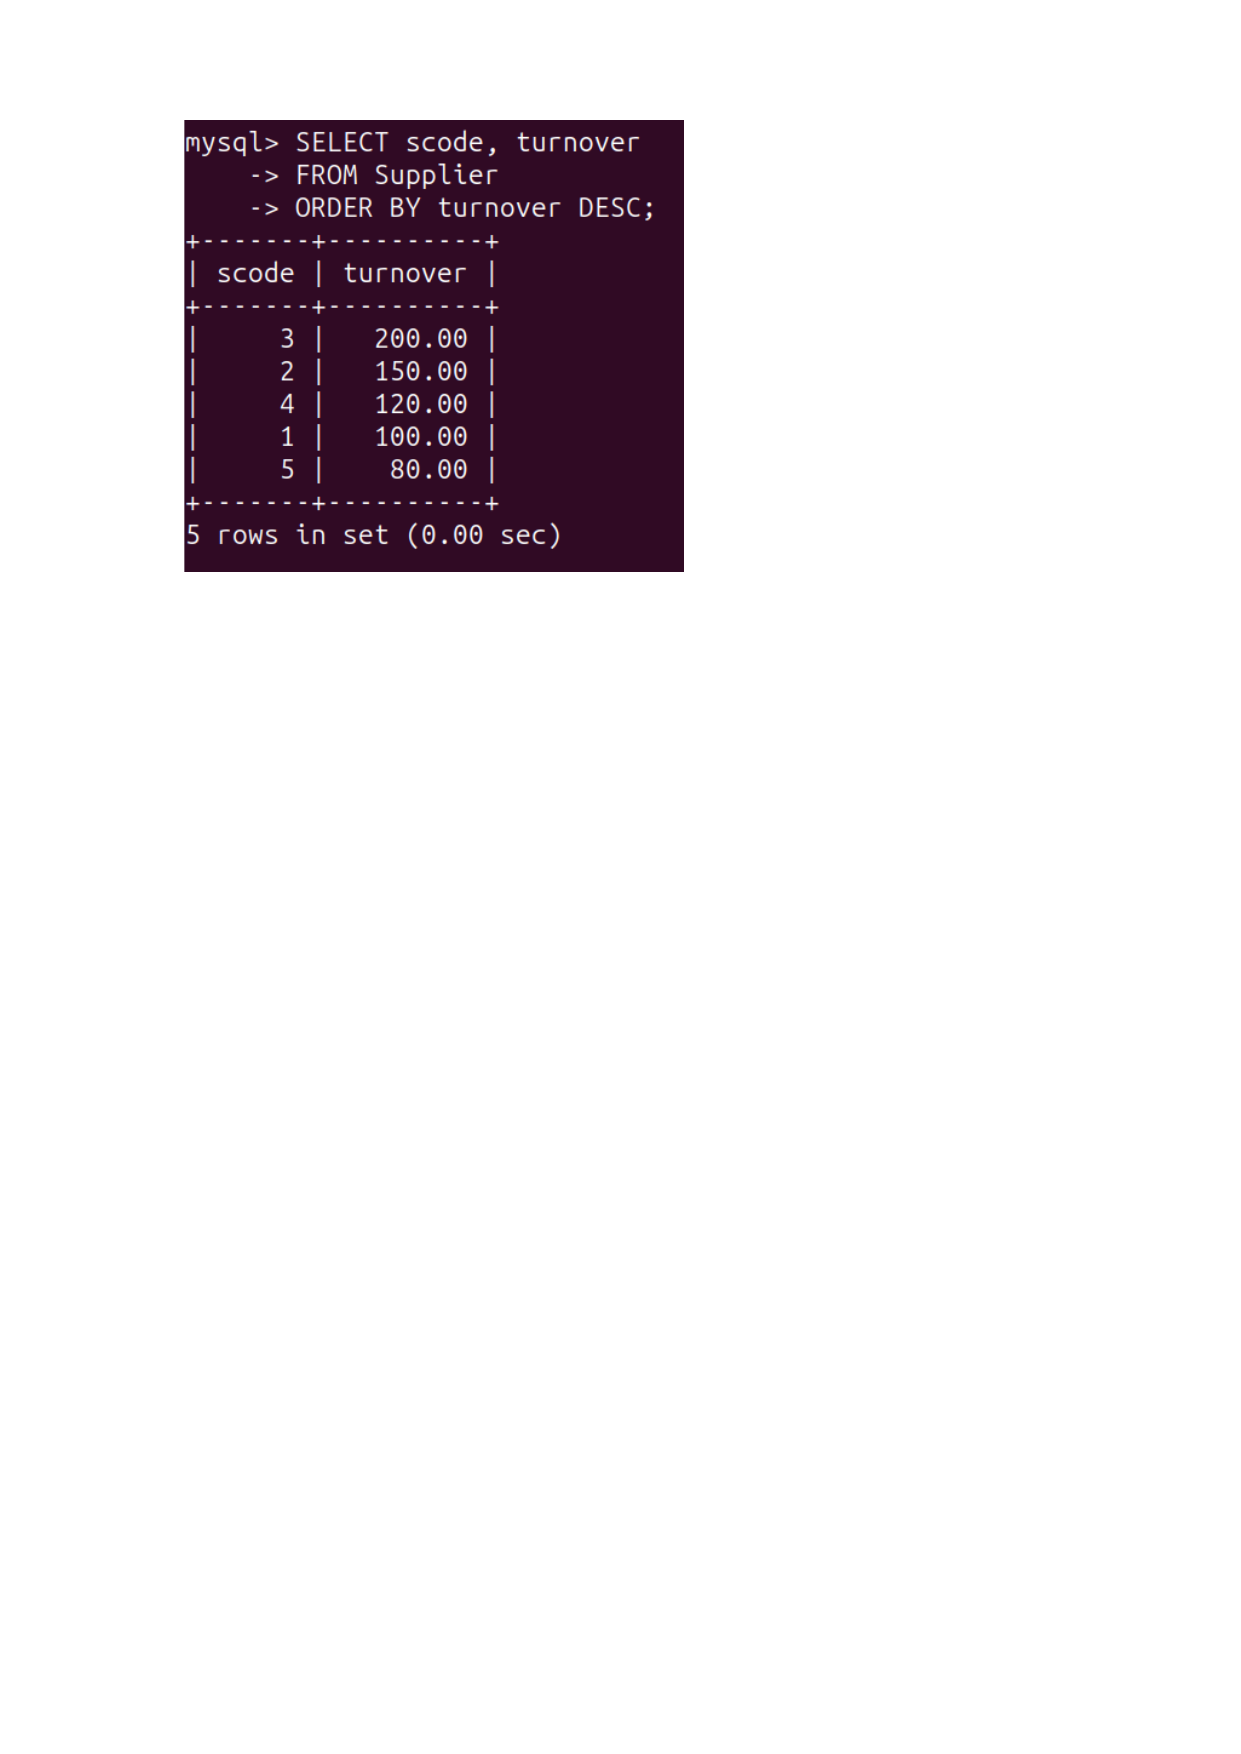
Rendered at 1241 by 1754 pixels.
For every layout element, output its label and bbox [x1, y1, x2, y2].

picture [184, 120, 684, 572]
